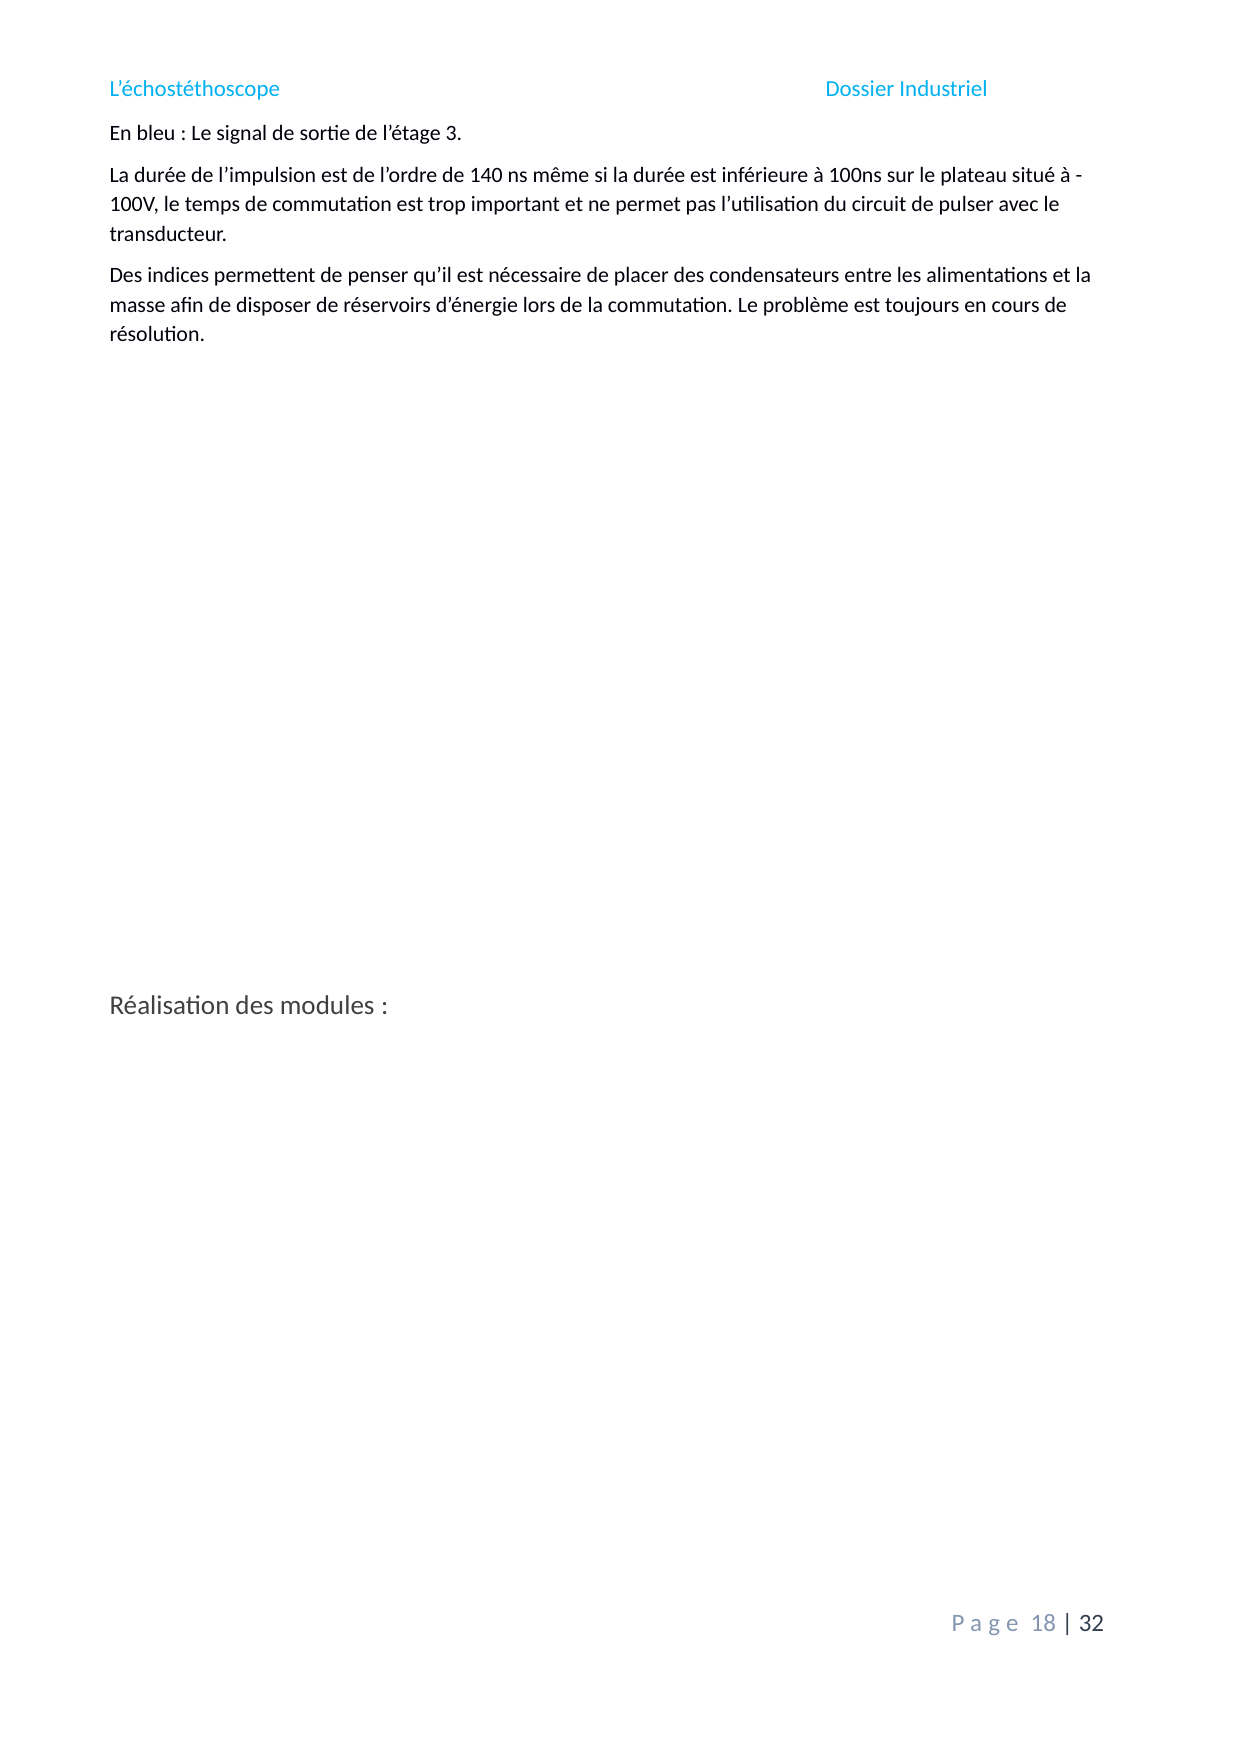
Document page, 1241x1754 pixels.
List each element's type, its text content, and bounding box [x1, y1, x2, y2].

text Des indices permettent de penser qu’il est nécessaire de placer des condensateurs entre les alimentations et la masse afin de disposer de réservoirs d’énergie lors de la commutation. Le problème est toujours en cours de résolution. [109, 262, 1131, 347]
subtitle Réalisation des modules : [109, 988, 1131, 1022]
text La durée de l’impulsion est de l’ordre de 140 ns même si la durée est inférieure à 100ns sur le plateau situé à -100V, le temps de commutation est trop important et ne permet pas l’utilisation du circuit de pulser avec le transducteur. [109, 161, 1131, 247]
text En bleu : Le signal de sortie de l’étage 3. [109, 119, 1131, 146]
